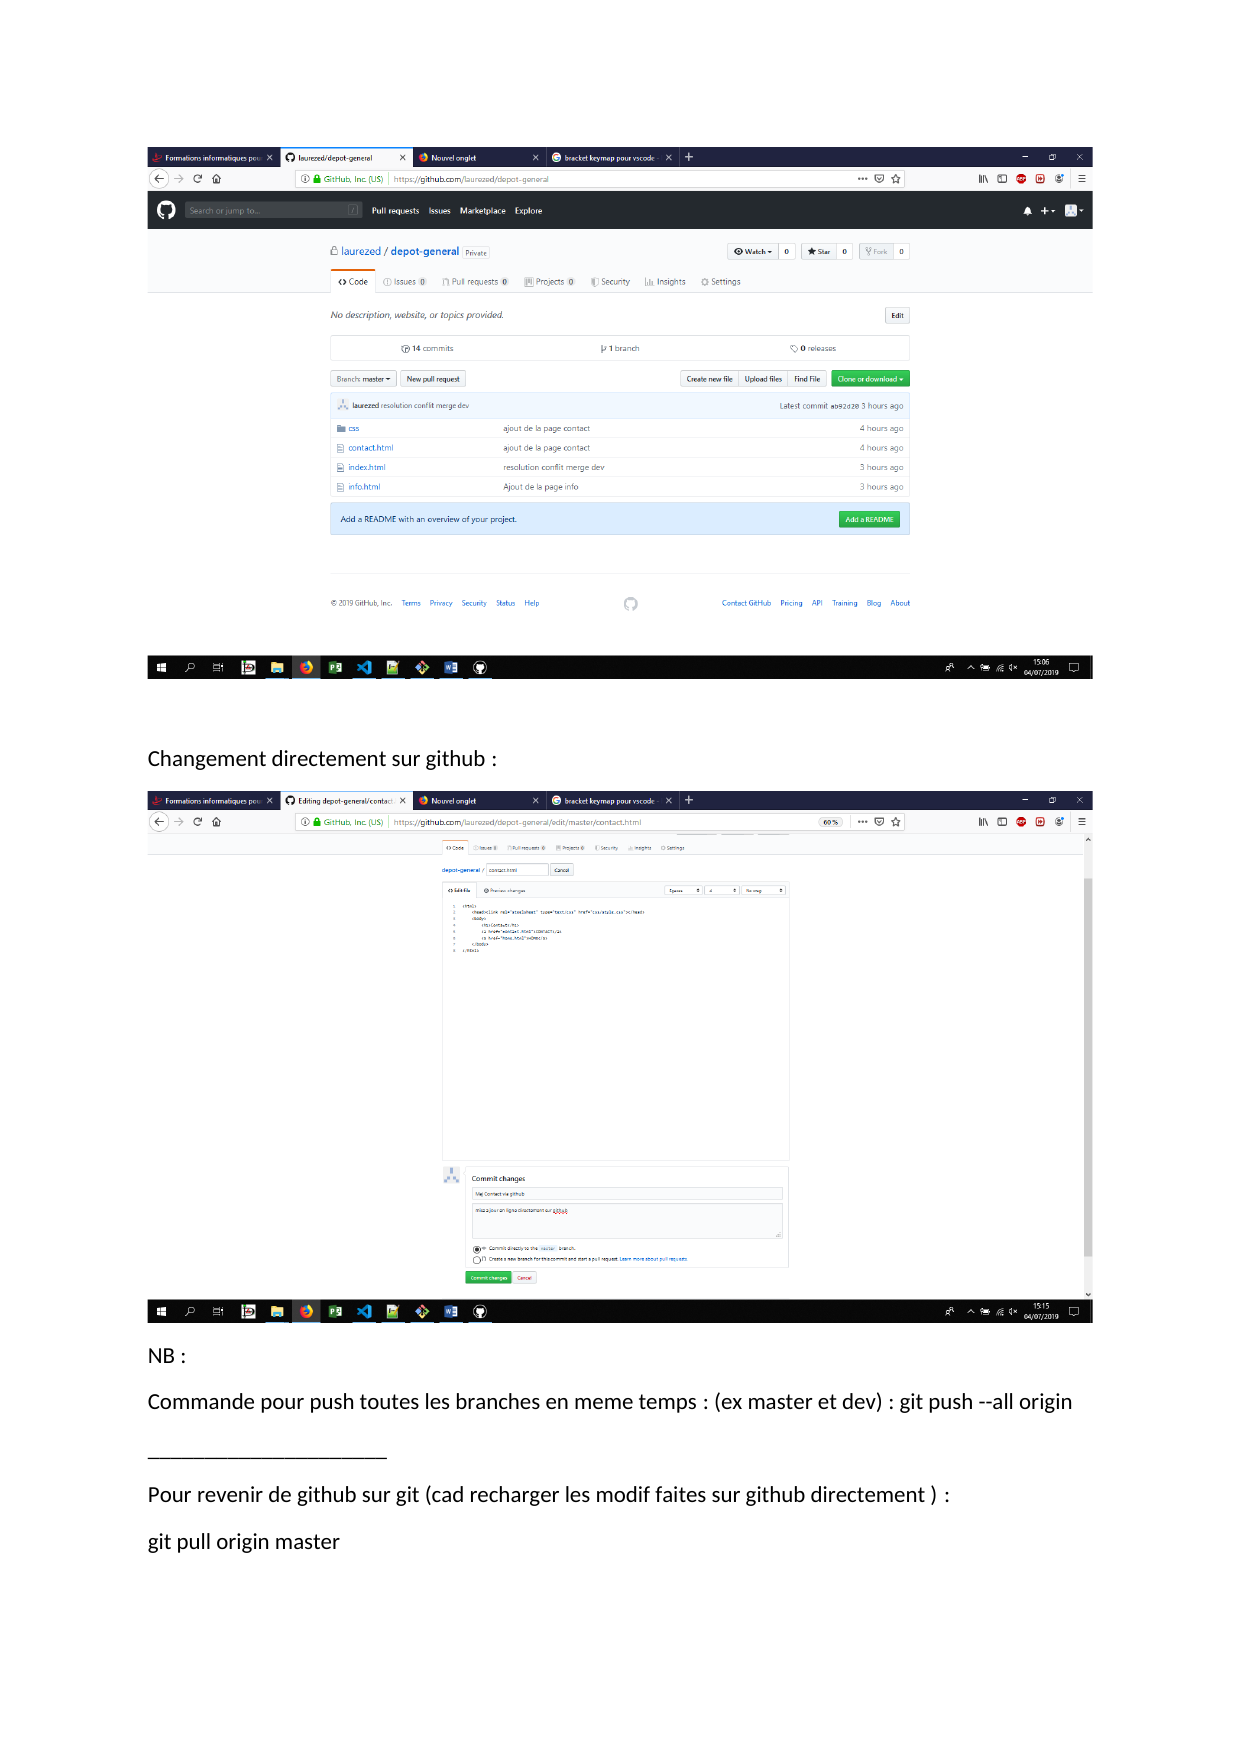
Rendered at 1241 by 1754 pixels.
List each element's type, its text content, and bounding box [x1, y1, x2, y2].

picture [147, 147, 1093, 679]
text _____________________ [148, 1434, 1093, 1462]
text NB : [148, 1341, 1093, 1369]
picture [147, 791, 1093, 1323]
text Pour revenir de github sur git (cad recharger les modif faites sur github directement ) : [148, 1481, 1093, 1509]
text Changement directement sur github : [148, 744, 1093, 772]
text Commande pour push toutes les branches en meme temps : (ex master et dev) : git push --all origin [148, 1387, 1093, 1416]
text git pull origin master [148, 1527, 1093, 1555]
